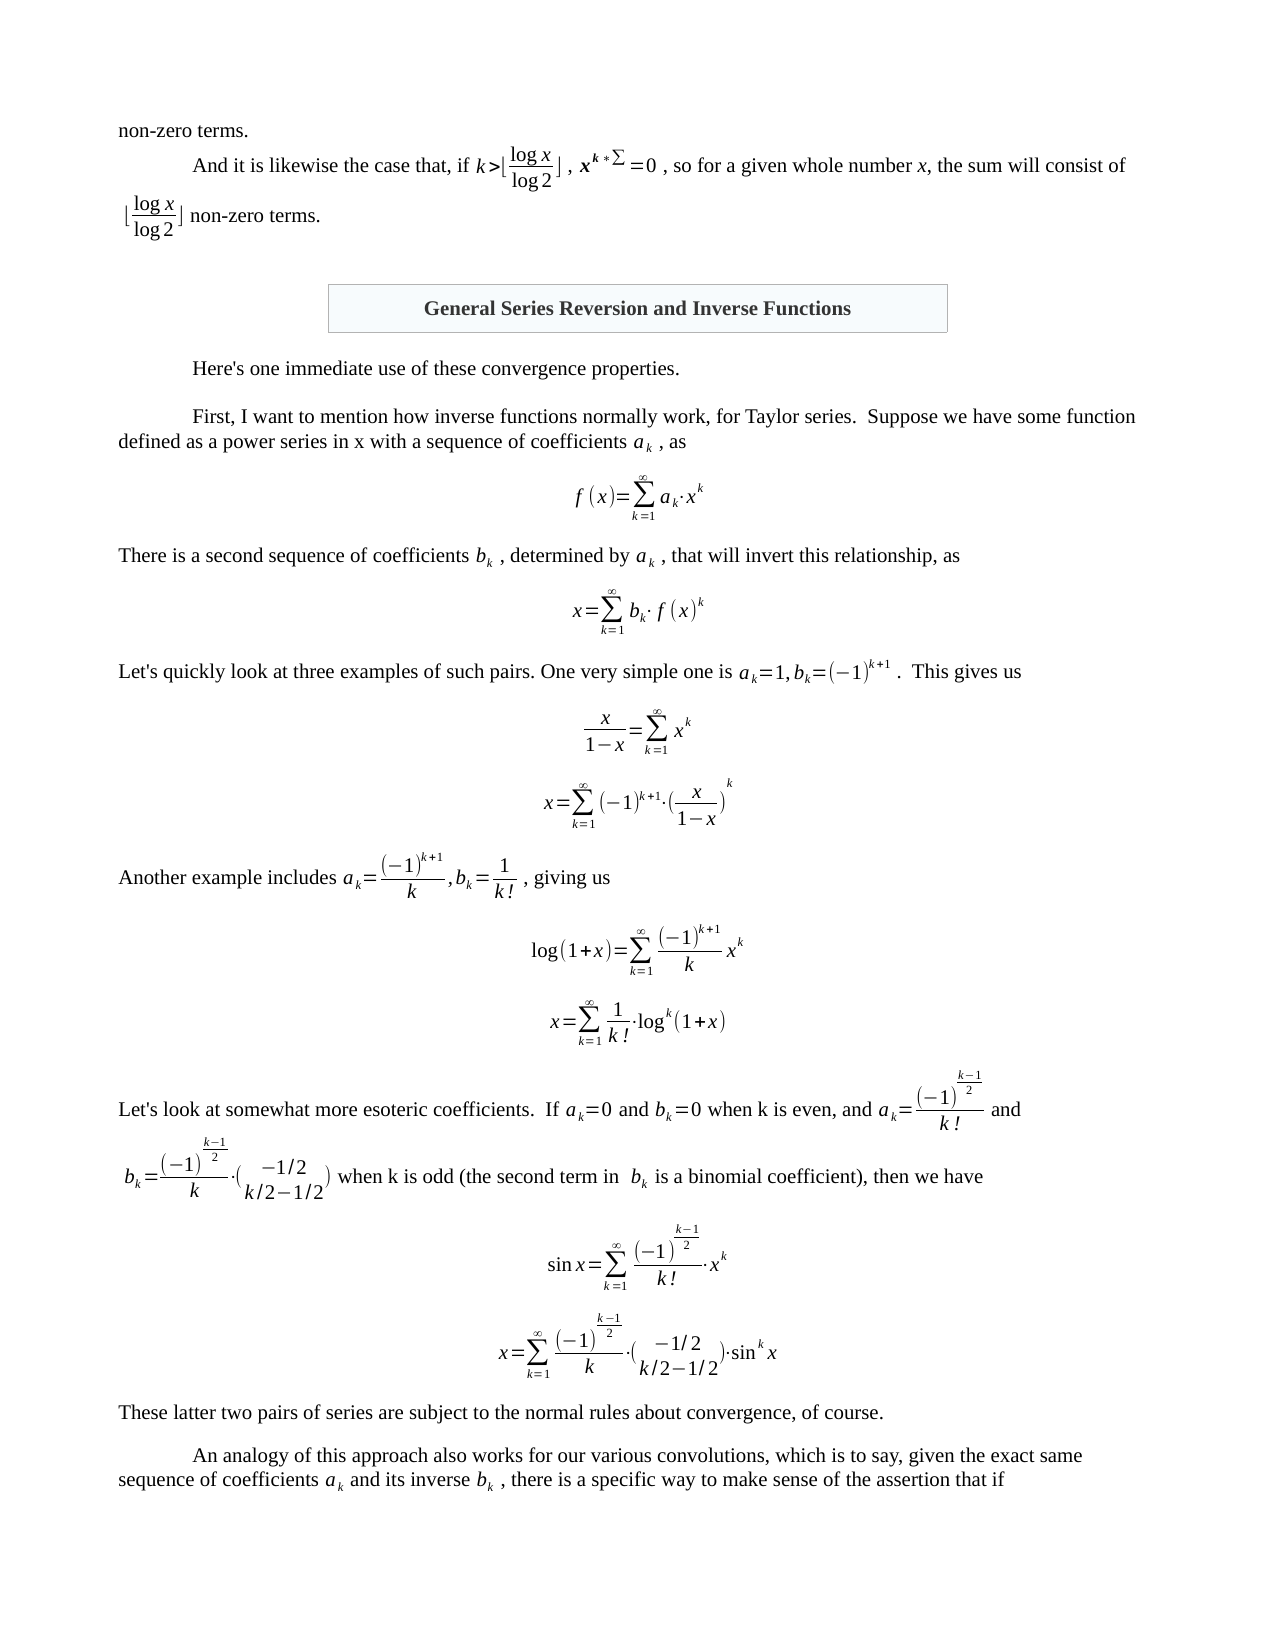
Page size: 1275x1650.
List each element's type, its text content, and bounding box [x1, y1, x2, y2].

text There is a second sequence of coefficients, determined by, that will invert this relationship, as [118, 543, 1157, 570]
text And it is likewise the case that, if,, so for a given whole number x, the sum will consist ofnon-zero terms. [118, 142, 1157, 241]
text First, I want to mention how inverse functions normally work, for Taylor series. Suppose we have some function defined as a power series in x with a sequence of coefficients, as [118, 404, 1157, 456]
text Here's one immediate use of these convergence properties. [118, 356, 1157, 380]
text An analogy of this approach also works for our various convolutions, which is to say, given the exact same sequence of coefficientsand its inverse, there is a specific way to make sense of the assertion that if [118, 1443, 1157, 1494]
text General Series Reversion and Inverse Functions [329, 285, 947, 332]
text These latter two pairs of series are subject to the normal rules about convergence, of course. [118, 1400, 1157, 1424]
text It happens to be the case that, if k>=x, , so for a given whole number x, the sum will consist of x non-zero terms. [118, 118, 1157, 142]
text Let's quickly look at three examples of such pairs. One very simple one is. This gives us [118, 657, 1157, 686]
text Another example includes, giving us [118, 851, 1157, 903]
text Let's look at somewhat more esoteric coefficients. Ifandwhen k is even, andandwhen k is odd (the second term in is a binomial coefficient), then we have [118, 1068, 1157, 1203]
